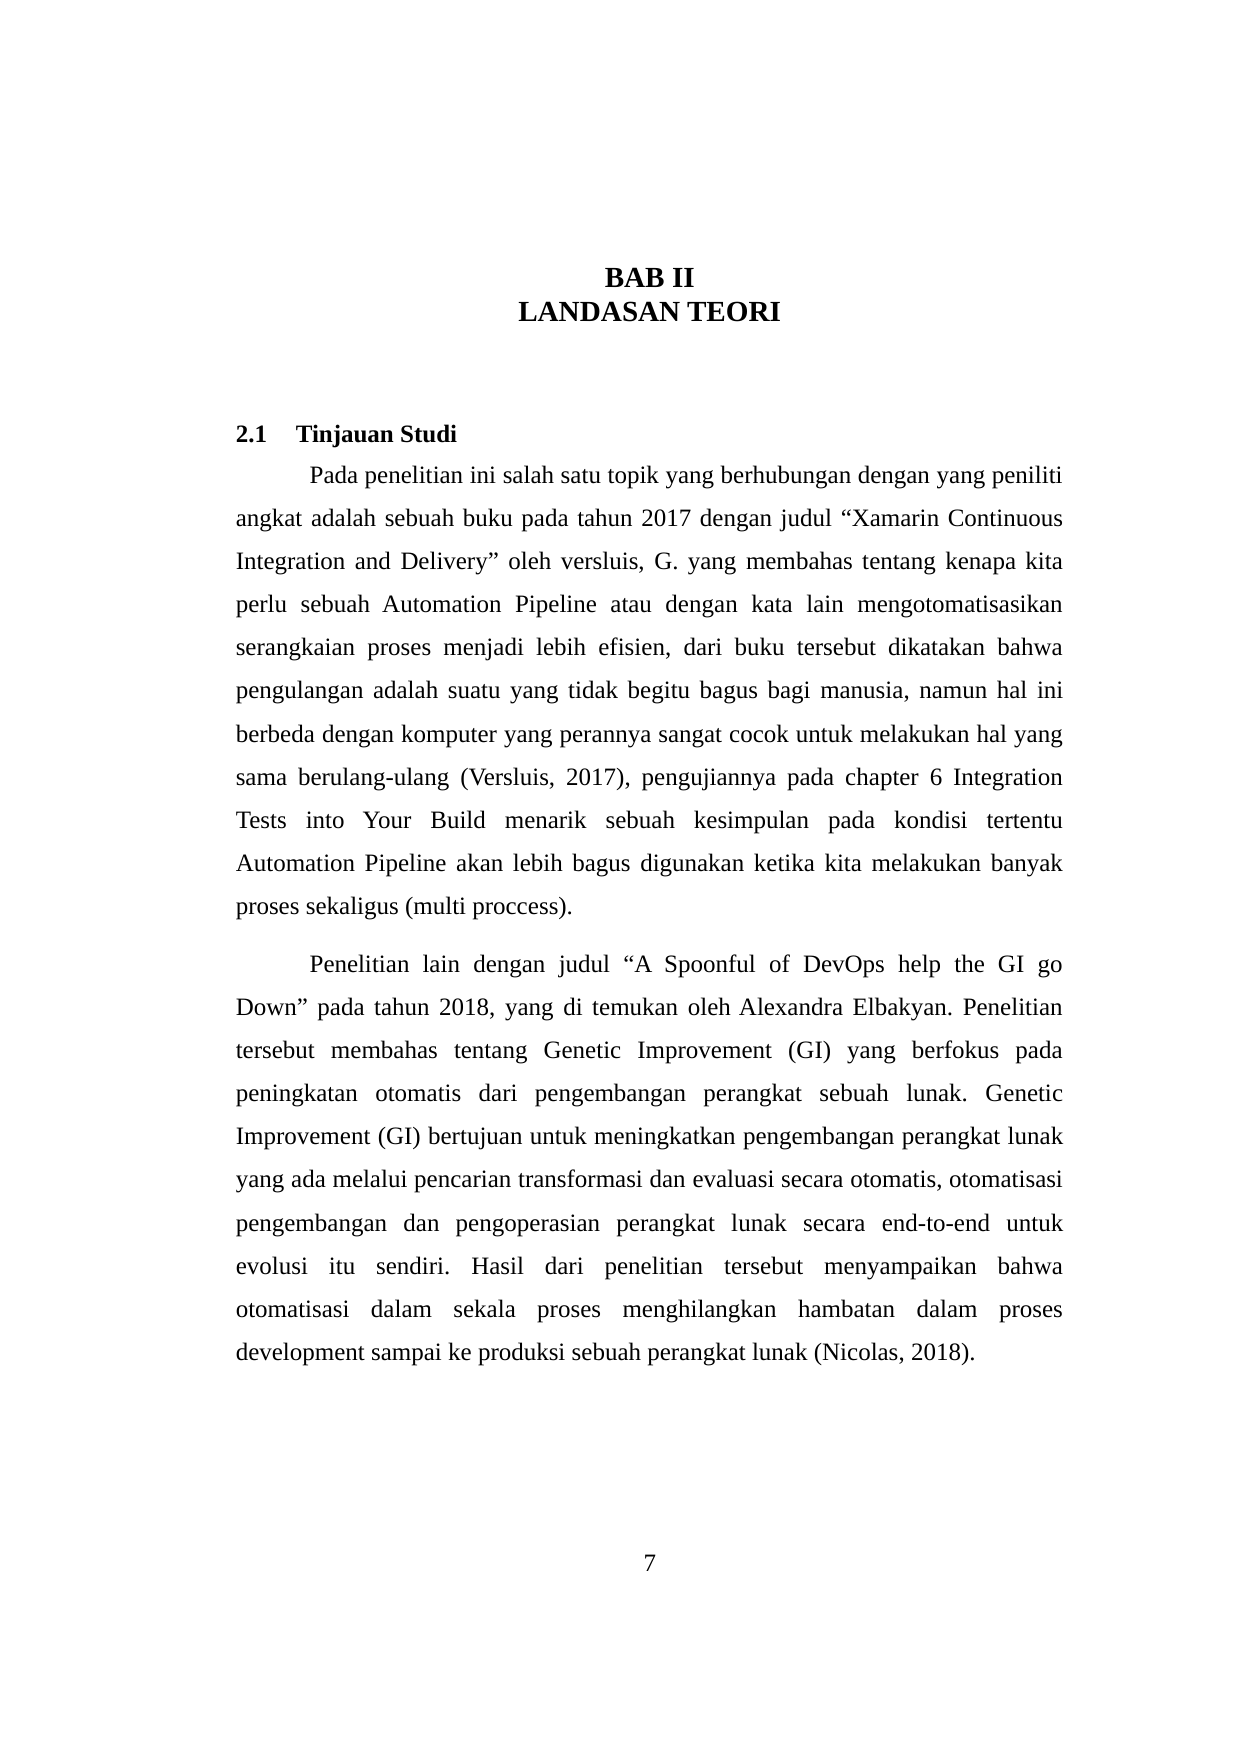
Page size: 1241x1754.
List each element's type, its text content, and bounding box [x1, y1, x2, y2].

subtitle BAB II LANDASAN TEORI [236, 261, 1063, 328]
text Pada penelitian ini salah satu topik yang berhubungan dengan yang peniliti angkat adalah sebuah buku pada tahun 2017 dengan judul “Xamarin Continuous Integration and Delivery” oleh versluis, G. yang membahas tentang kenapa kita perlu sebuah Automation Pipeline atau dengan kata lain mengotomatisasikan serangkaian proses menjadi lebih efisien, dari buku tersebut dikatakan bahwa pengulangan adalah suatu yang tidak begitu bagus bagi manusia, namun hal ini berbeda dengan komputer yang perannya sangat cocok untuk melakukan hal yang sama berulang-ulang (Versluis, 2017), pengujiannya pada chapter 6 Integration Tests into Your Build menarik sebuah kesimpulan pada kondisi tertentu Automation Pipeline akan lebih bagus digunakan ketika kita melakukan banyak proses sekaligus (multi proccess). [236, 460, 1063, 920]
text Penelitian lain dengan judul “A Spoonful of DevOps help the GI go Down” pada tahun 2018, yang di temukan oleh Alexandra Elbakyan. Penelitian tersebut membahas tentang Genetic Improvement (GI) yang berfokus pada peningkatan otomatis dari pengembangan perangkat sebuah lunak. Genetic Improvement (GI) bertujuan untuk meningkatkan pengembangan perangkat lunak yang ada melalui pencarian transformasi dan evaluasi secara otomatis, otomatisasi pengembangan dan pengoperasian perangkat lunak secara end-to-end untuk evolusi itu sendiri. Hasil dari penelitian tersebut menyampaikan bahwa otomatisasi dalam sekala proses menghilangkan hambatan dalam proses development sampai ke produksi sebuah perangkat lunak (Nicolas, 2018). [236, 949, 1063, 1366]
subtitle Tinjauan Studi [236, 419, 1063, 447]
